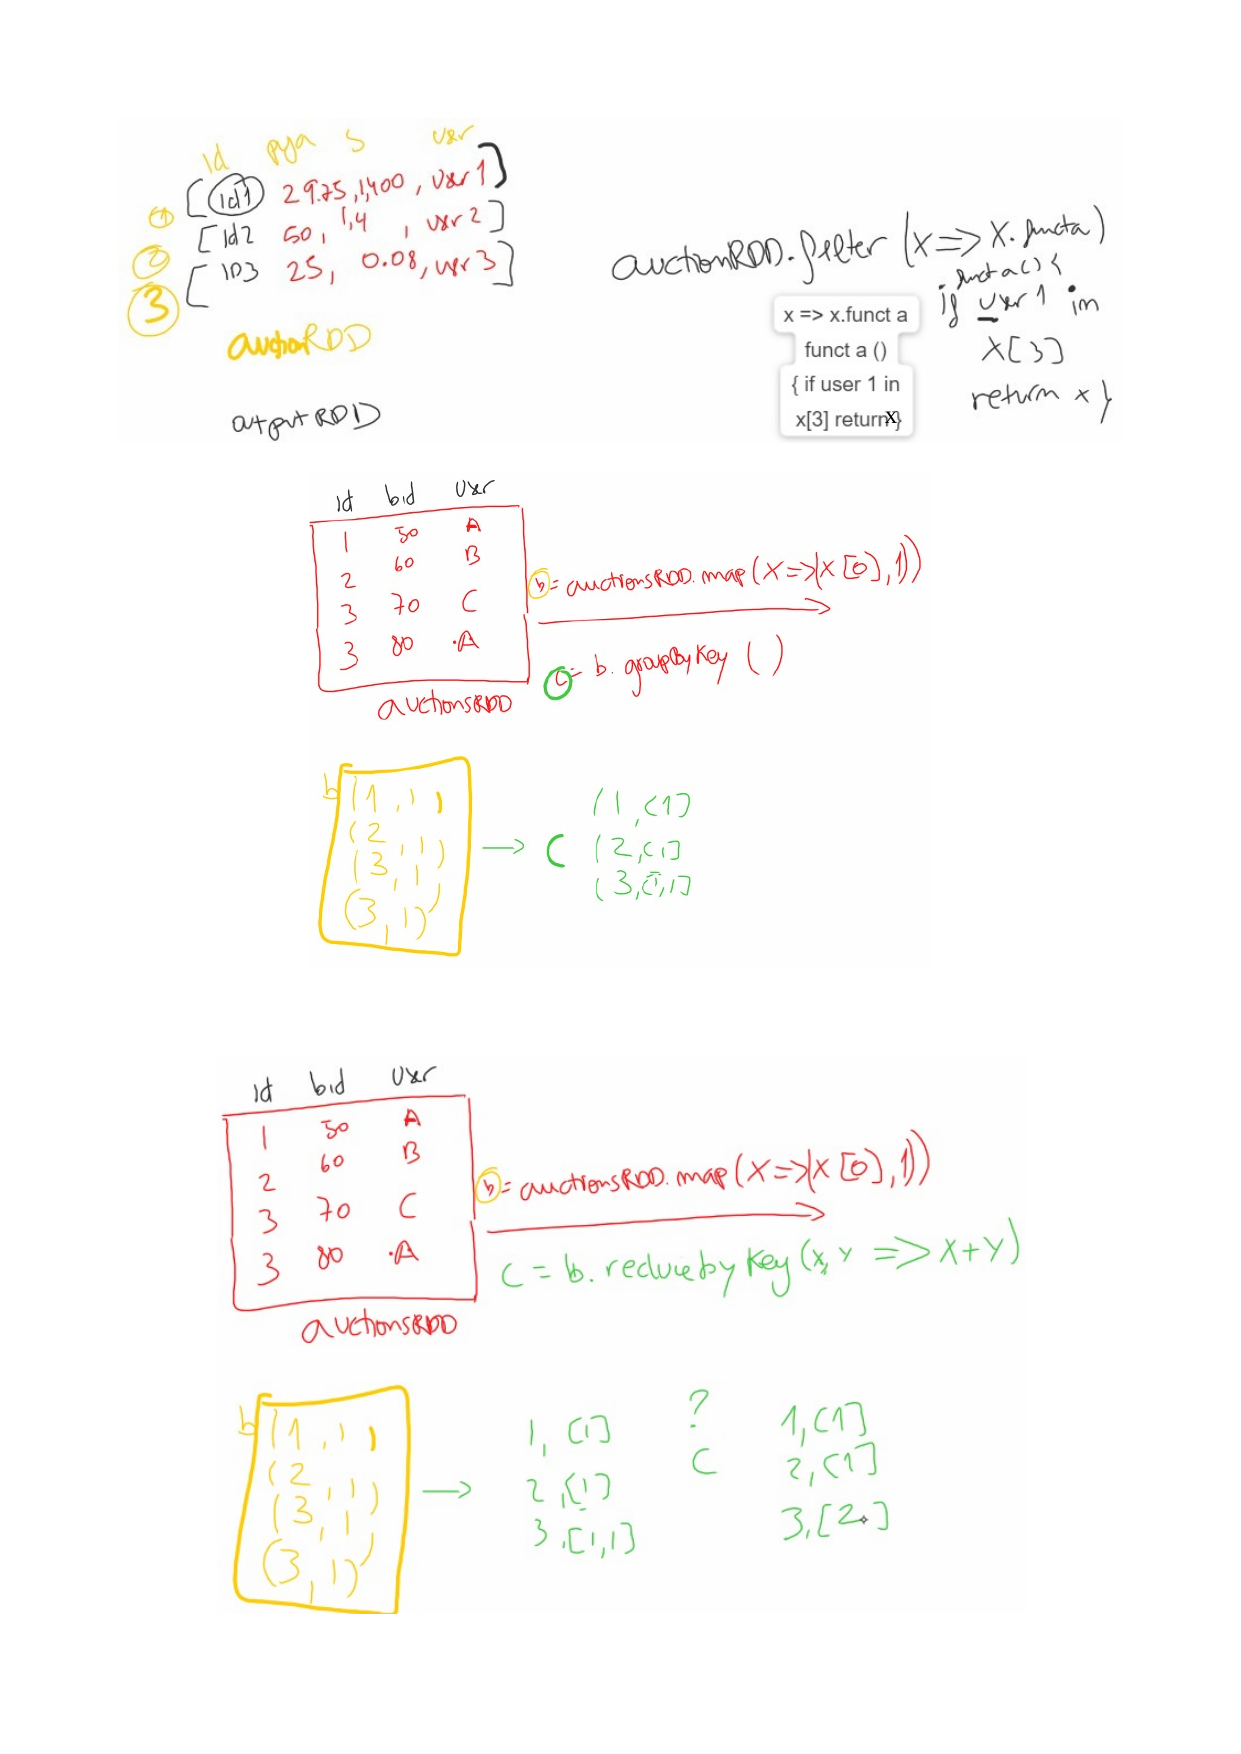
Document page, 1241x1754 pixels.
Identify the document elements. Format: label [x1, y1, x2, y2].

picture [118, 118, 1123, 443]
picture [309, 471, 931, 969]
picture [217, 1055, 1026, 1614]
